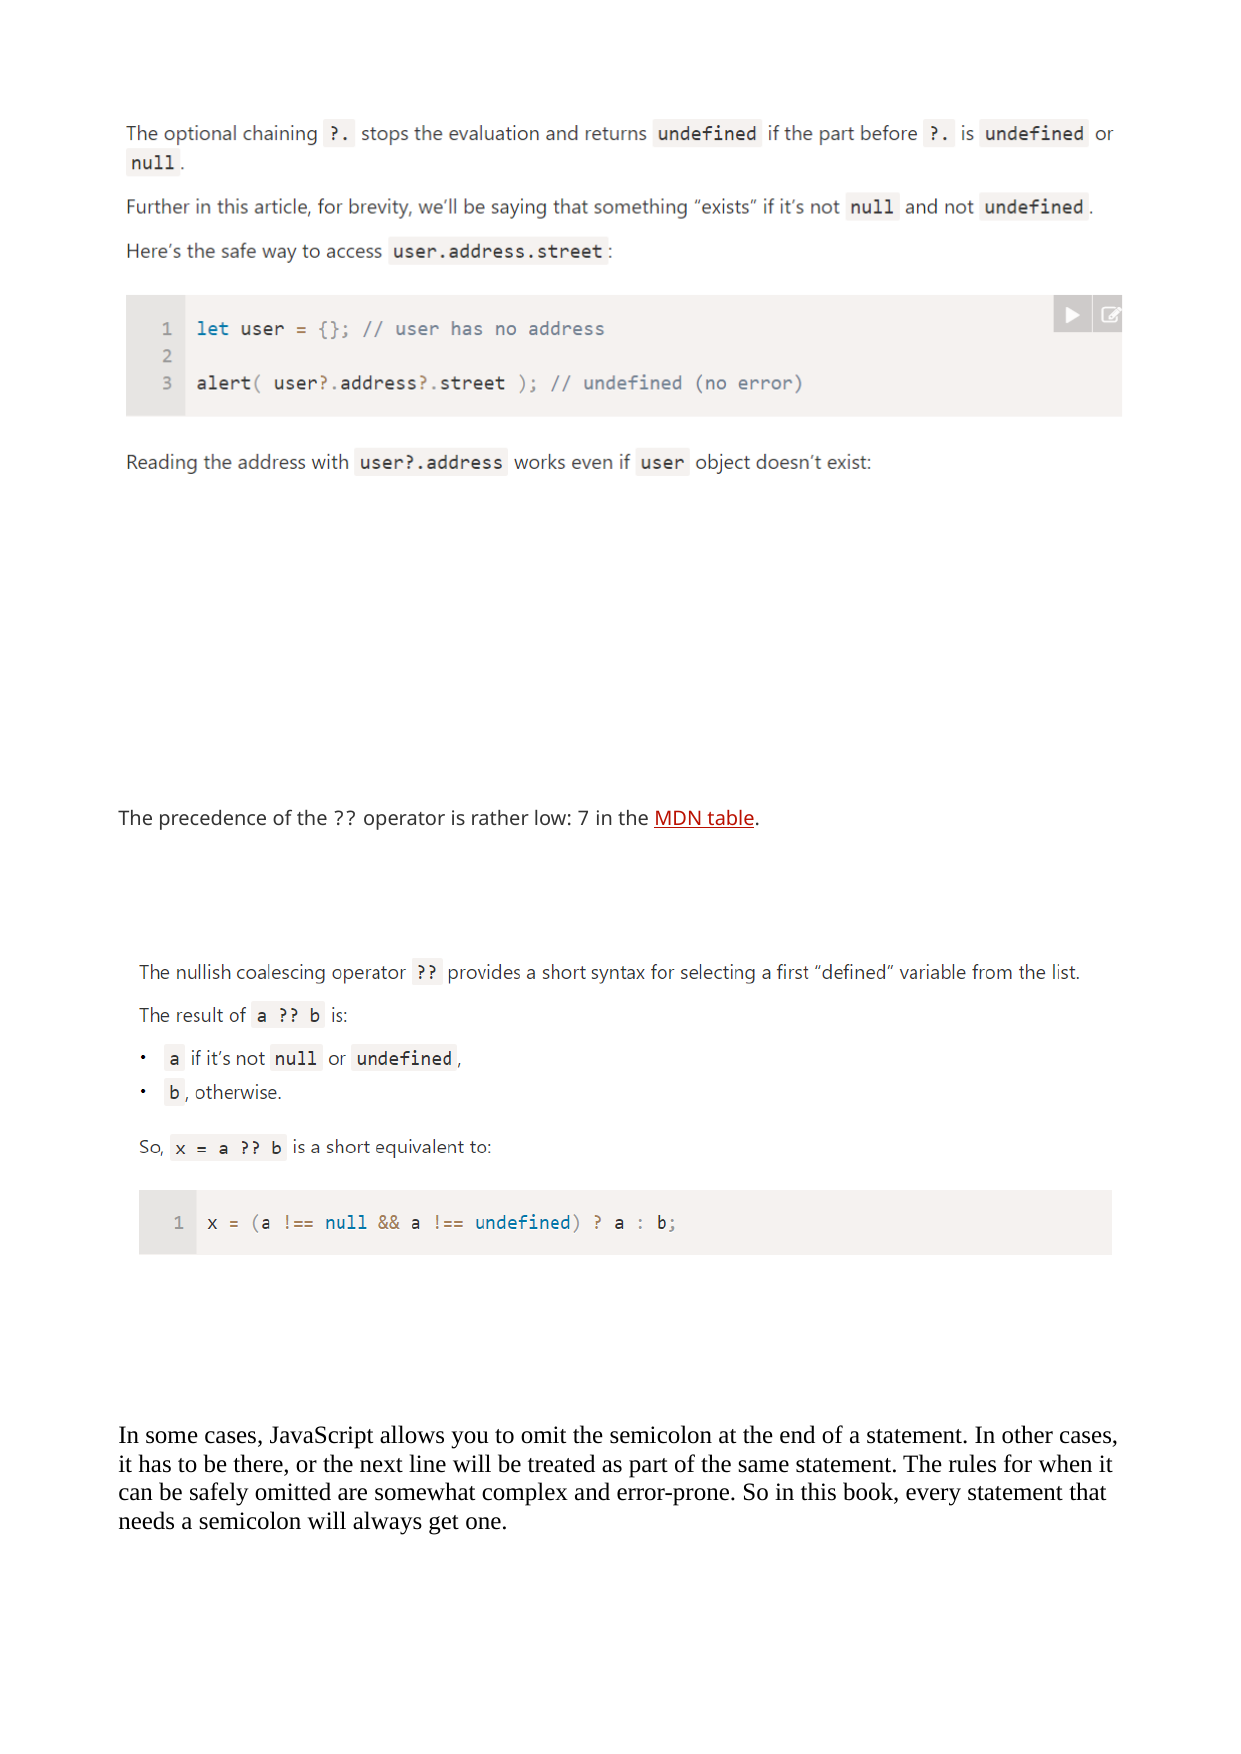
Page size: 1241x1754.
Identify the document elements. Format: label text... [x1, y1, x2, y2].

text In some cases, JavaScript allows you to omit the semicolon at the end of a statement. In other cases, it has to be there, or the next line will be treated as part of the same statement. The rules for when it can be safely omitted are somewhat complex and error-prone. So in this book, every statement that needs a semicolon will always get one. [118, 1420, 1122, 1535]
picture [118, 118, 1123, 486]
picture [125, 942, 1130, 1277]
text The precedence of the ?? operator is rather low: 7 in the MDN table. [118, 802, 1122, 831]
